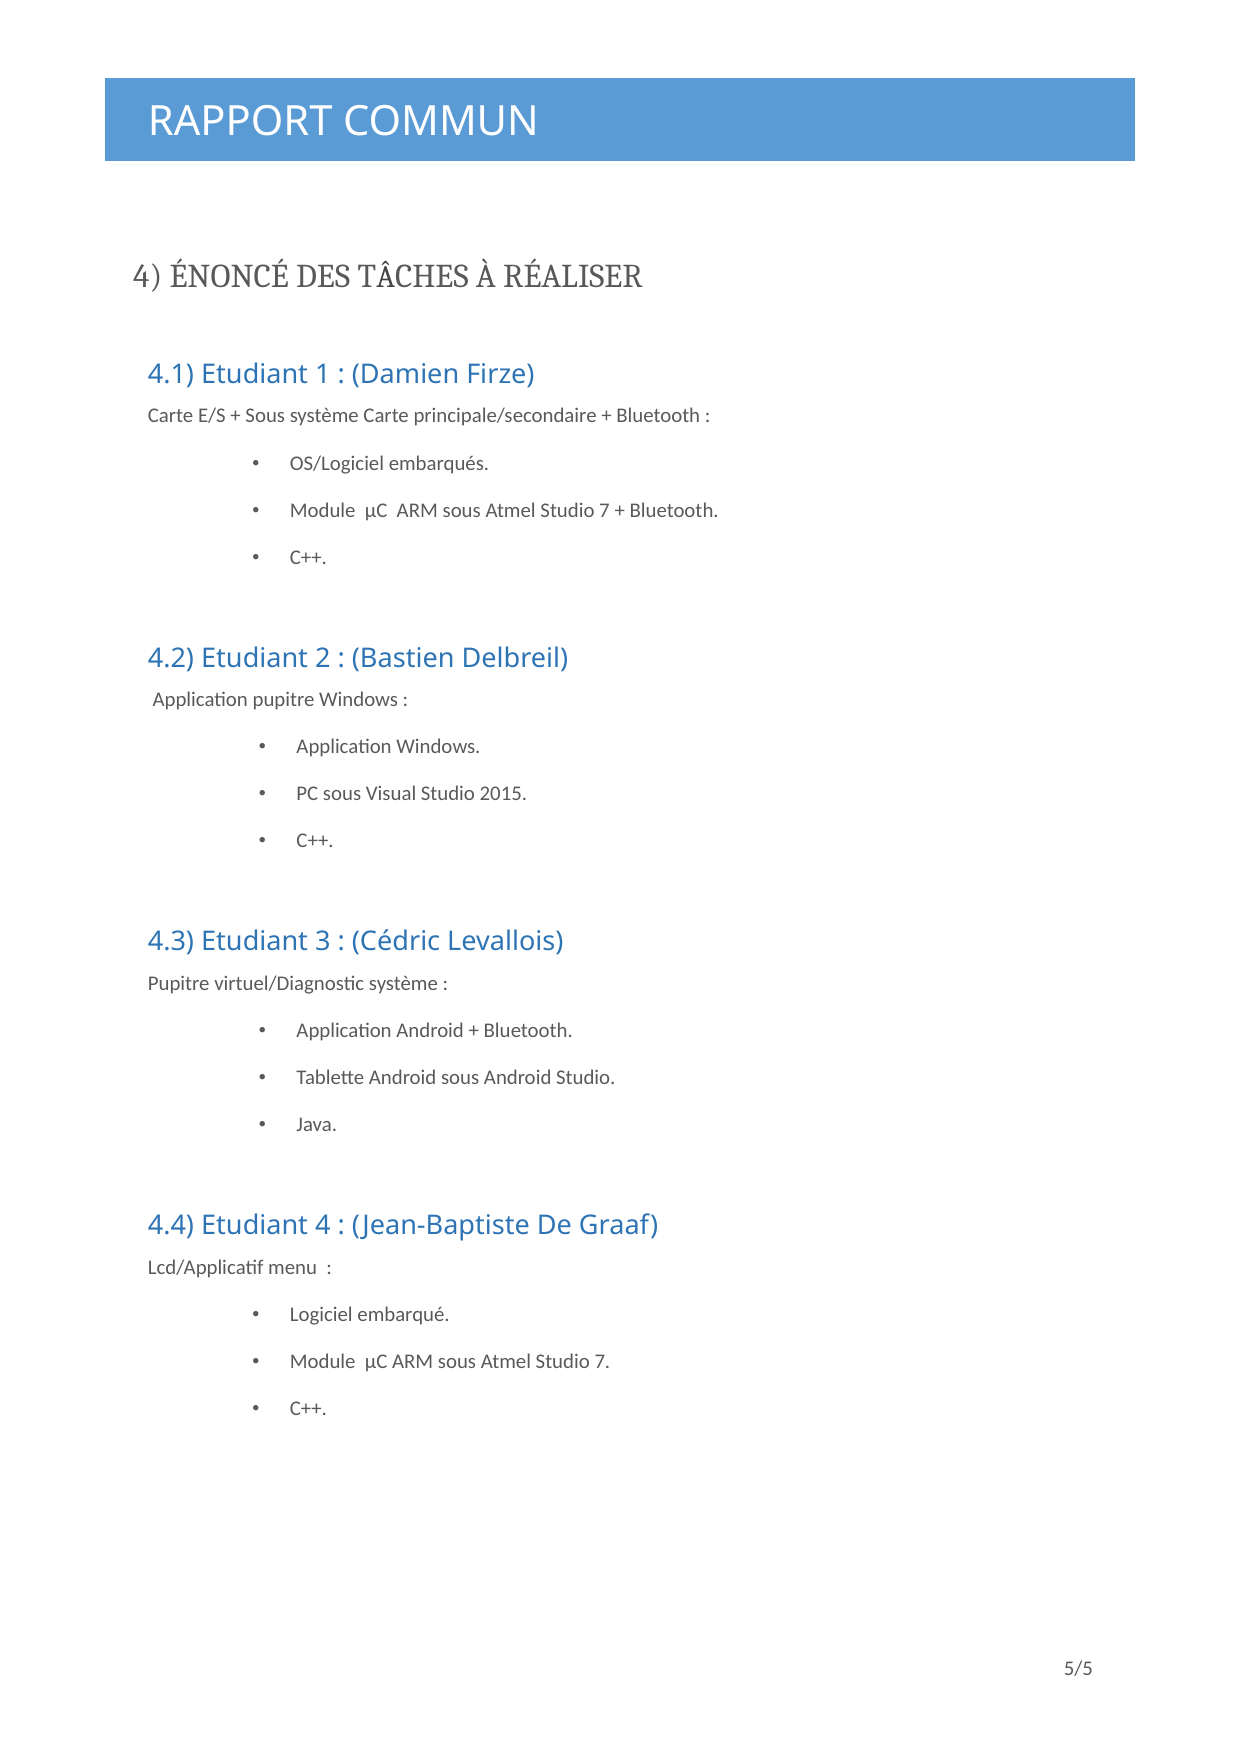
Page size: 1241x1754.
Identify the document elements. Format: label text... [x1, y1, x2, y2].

list Tablette Android sous Android Studio. [259, 1064, 1093, 1090]
list C++. [259, 828, 1093, 853]
list Application Windows. [259, 733, 1093, 759]
text Application pupitre Windows : [148, 686, 1093, 712]
subtitle 4.3) Etudiant 3 : (Cédric Levallois) [148, 922, 1093, 959]
subtitle 4.1) Etudiant 1 : (Damien Firze) [148, 354, 1093, 391]
list Module µC ARM sous Atmel Studio 7. [252, 1348, 1093, 1373]
text Lcd/Applicatif menu : [148, 1254, 1093, 1279]
list Module µC ARM sous Atmel Studio 7 + Bluetooth. [252, 497, 1093, 522]
subtitle 4) ÉNONCÉ DES TÂCHES À RÉALISER [133, 257, 1093, 295]
text Pupitre virtuel/Diagnostic système : [148, 970, 1093, 996]
list PC sous Visual Studio 2015. [259, 781, 1093, 806]
list Java. [259, 1111, 1093, 1137]
subtitle 4.2) Etudiant 2 : (Bastien Delbreil) [148, 638, 1093, 675]
list Application Android + Bluetooth. [259, 1017, 1093, 1043]
list C++. [252, 544, 1093, 569]
picture [903, 161, 1115, 188]
subtitle 4.4) Etudiant 4 : (Jean-Baptiste De Graaf) [148, 1206, 1093, 1242]
list Logiciel embarqué. [252, 1301, 1093, 1326]
text Carte E/S + Sous système Carte principale/secondaire + Bluetooth : [148, 403, 1093, 428]
list OS/Logiciel embarqués. [252, 450, 1093, 475]
picture [903, 55, 1115, 78]
list C++. [252, 1395, 1093, 1421]
